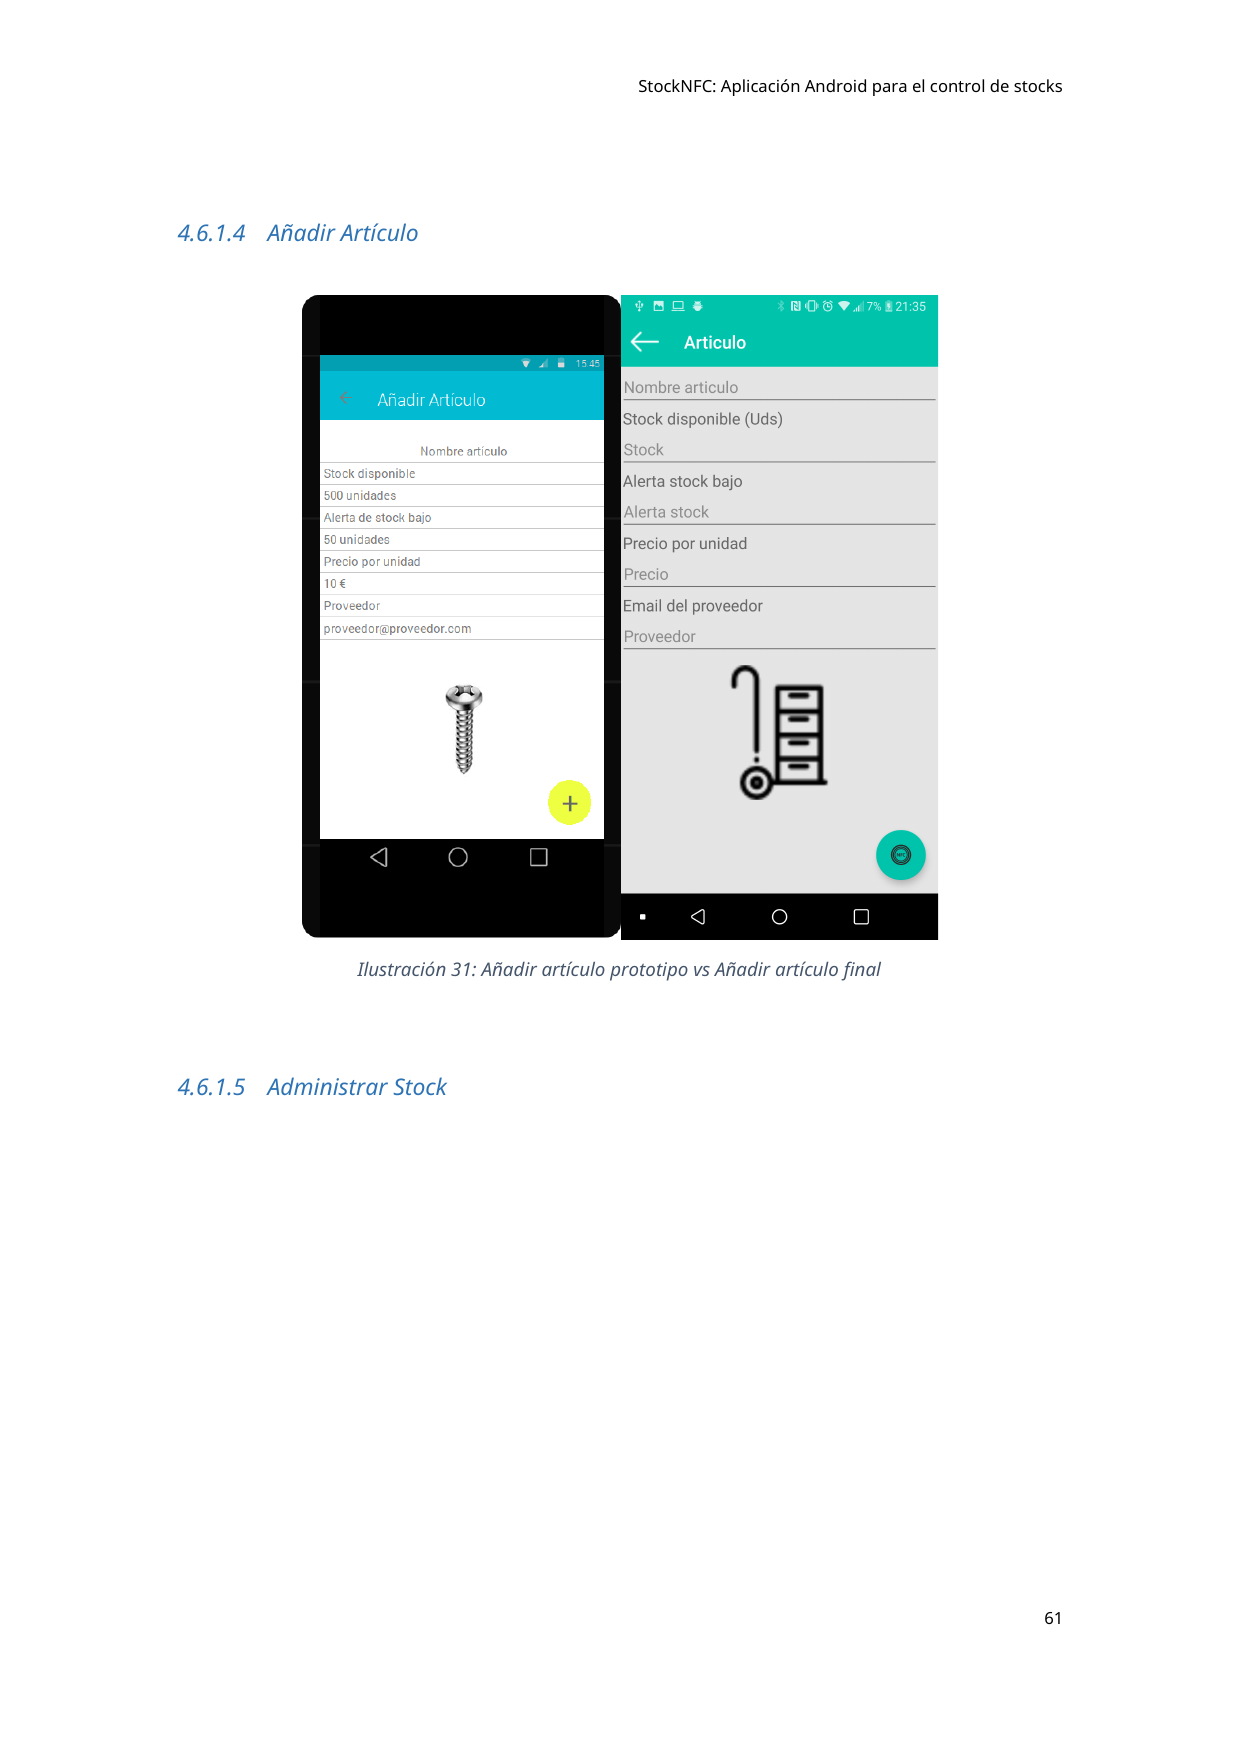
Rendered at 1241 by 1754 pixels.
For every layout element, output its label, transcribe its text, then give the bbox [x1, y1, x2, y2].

subtitle Añadir Artículo [177, 216, 1063, 248]
subtitle Administrar Stock [177, 1071, 1063, 1102]
text Ilustración 31: Añadir artículo prototipo vs Añadir artículo final [177, 956, 1063, 982]
